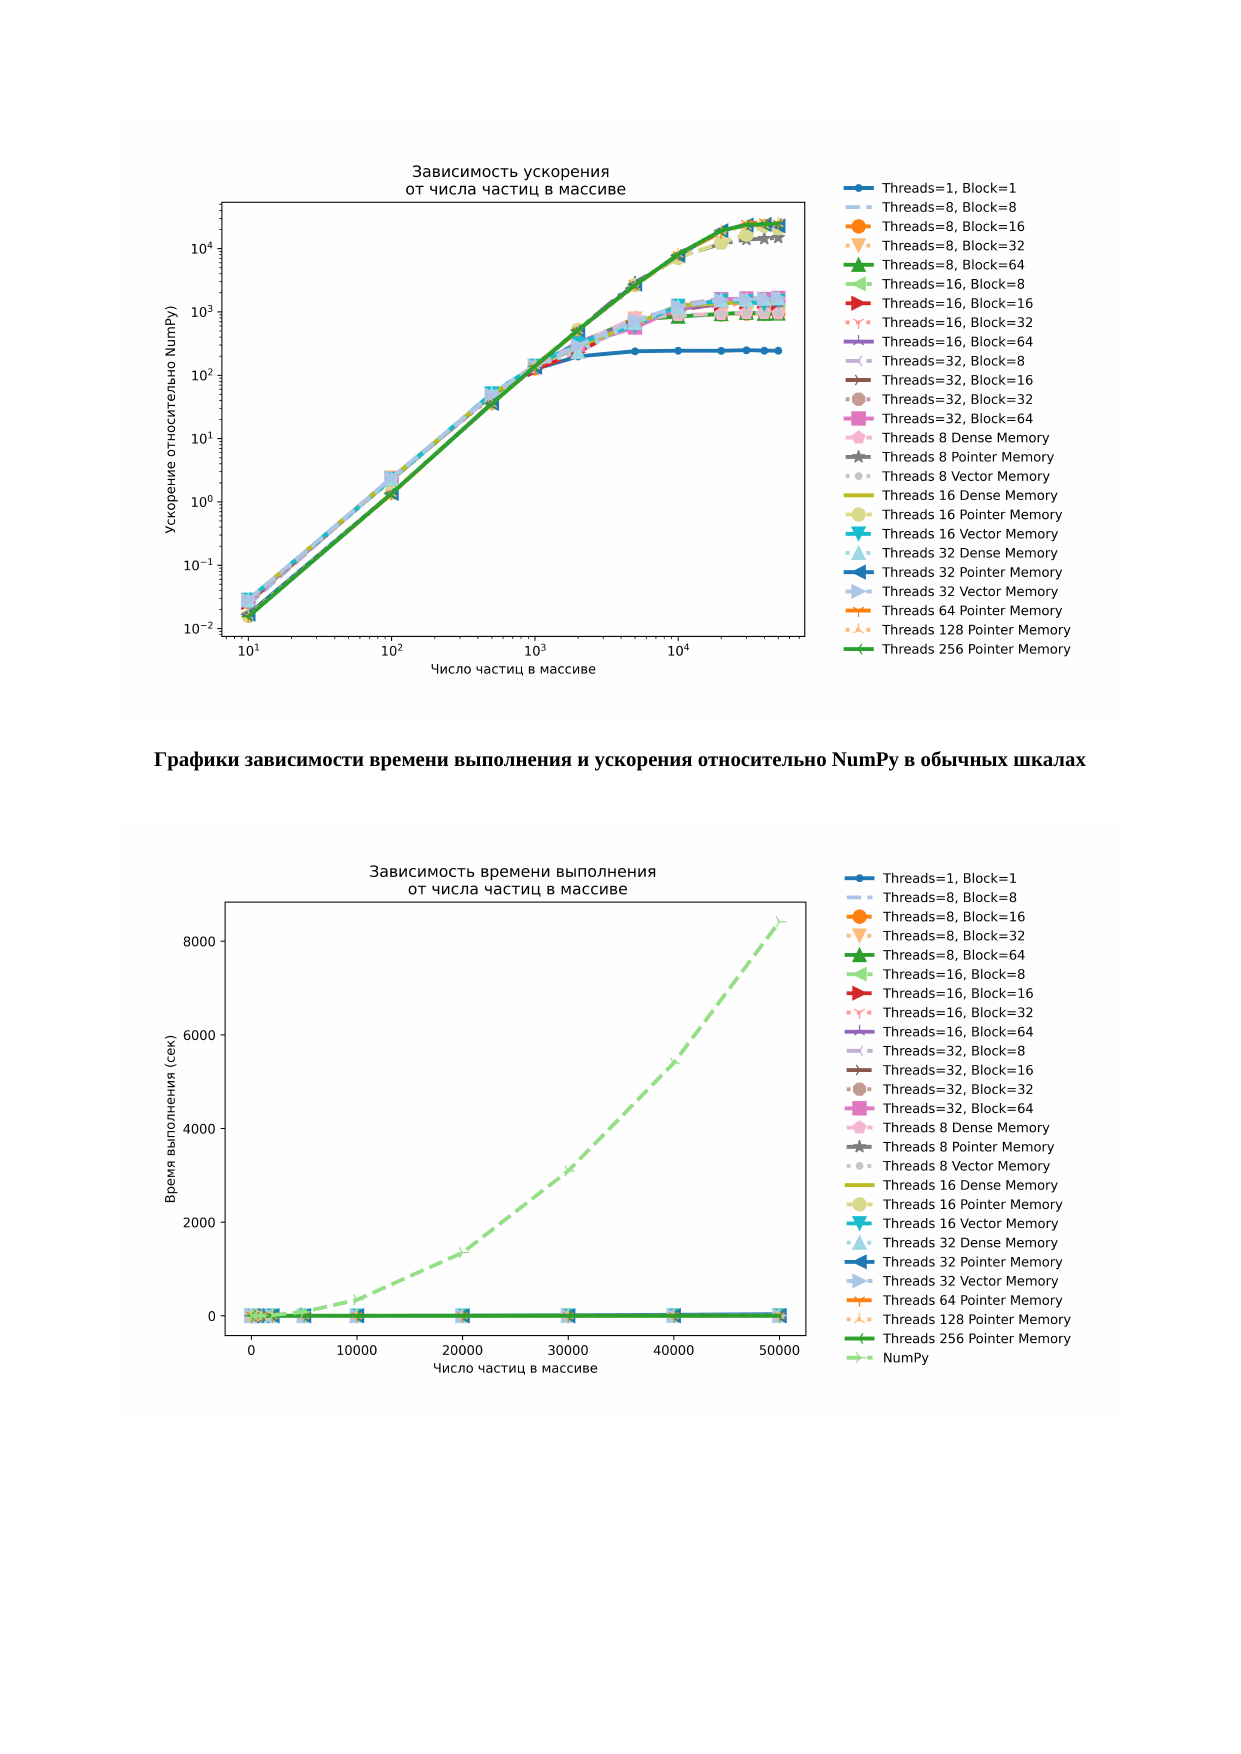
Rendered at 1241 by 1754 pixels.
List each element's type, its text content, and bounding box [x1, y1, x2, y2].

picture [118, 118, 1123, 723]
picture [118, 818, 1123, 1422]
text Графики зависимости времени выполнения и ускорения относительно NumPy в обычных шкалах [118, 747, 1122, 771]
